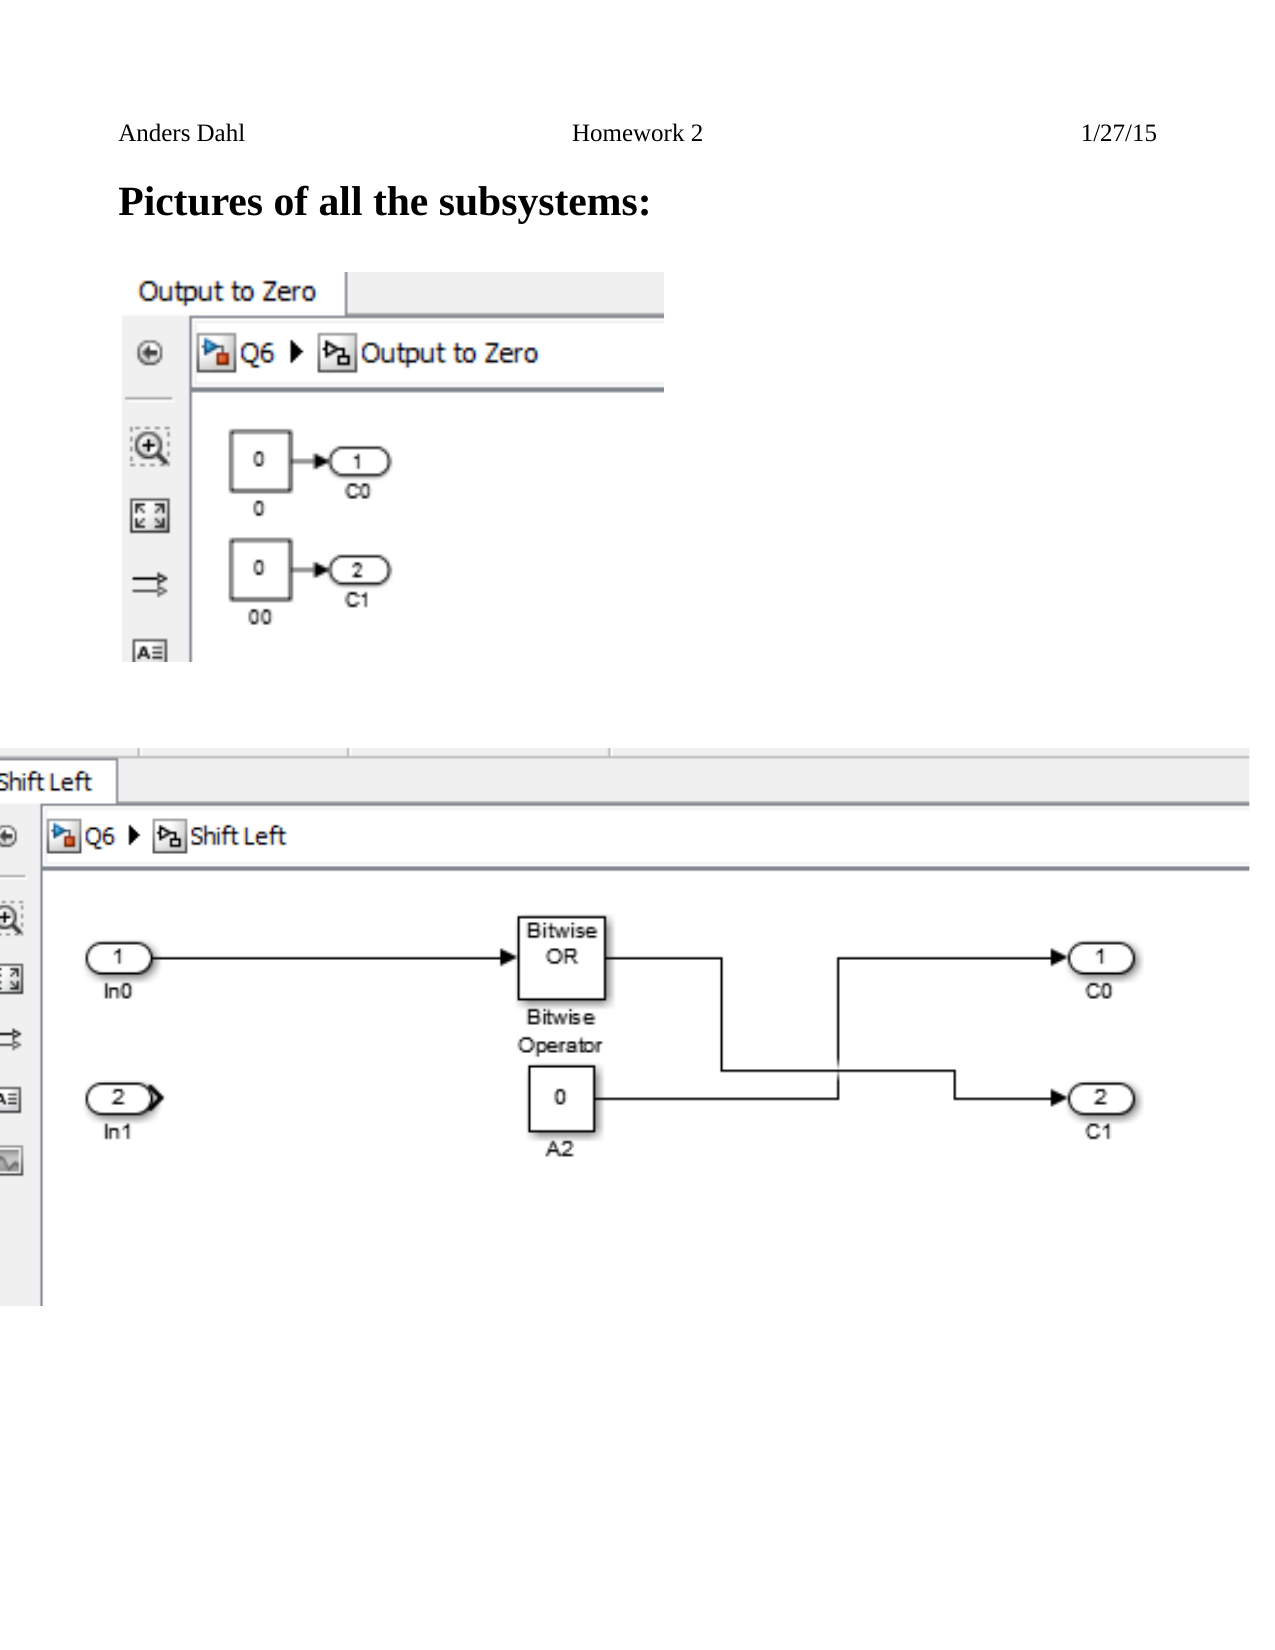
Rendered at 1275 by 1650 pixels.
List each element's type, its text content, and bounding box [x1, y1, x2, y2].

picture [0, 748, 1250, 1306]
text Pictures of all the subsystems: [118, 176, 1157, 224]
picture [122, 272, 664, 662]
